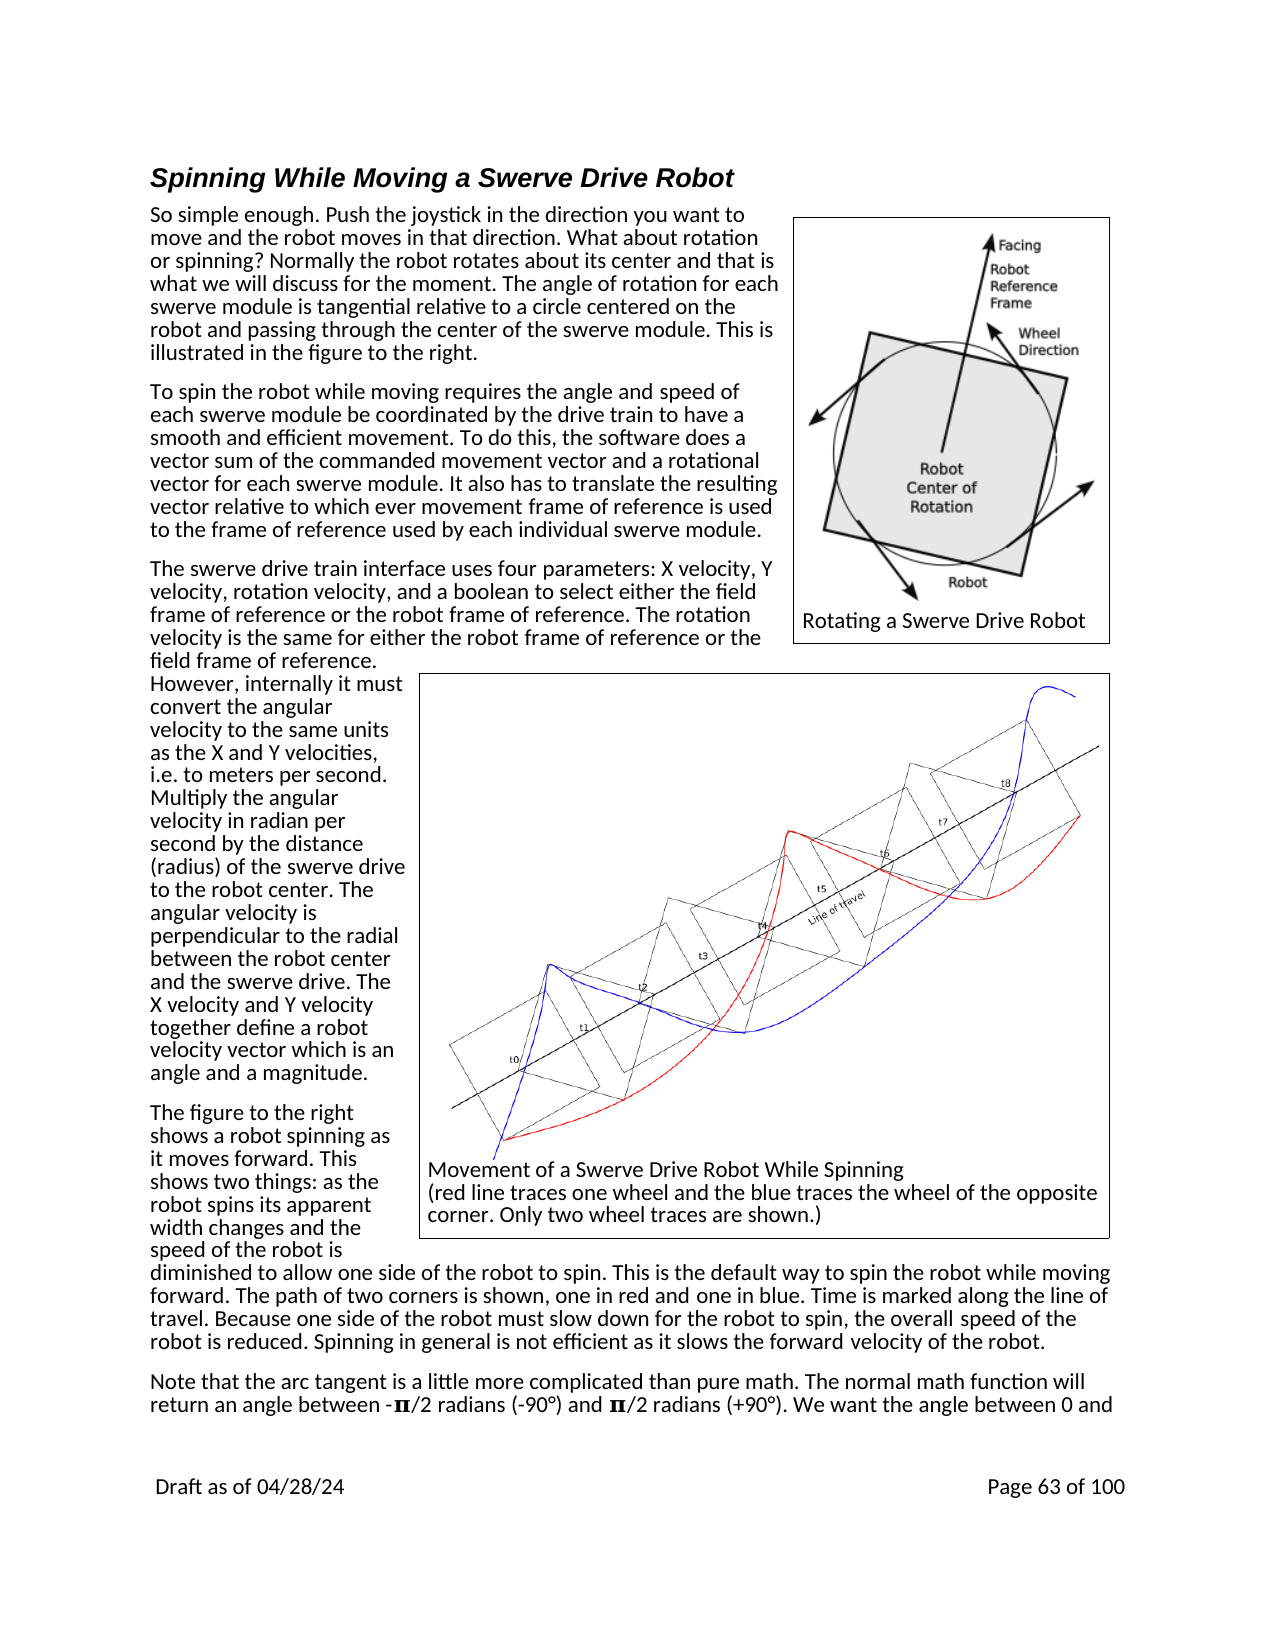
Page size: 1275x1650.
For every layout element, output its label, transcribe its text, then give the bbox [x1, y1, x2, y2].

text Note that the arc tangent is a little more complicated than pure math. The normal math function will return an angle between -𝛑/2 radians (-90°) and 𝛑/2 radians (+90°). We want the angle between 0 and [150, 1372, 1125, 1418]
text So simple enough. Push the joystick in the direction you want to move and the robot moves in that direction. What about rotation or spinning? Normally the robot rotates about its center and that is what we will discuss for the moment. The angle of rotation for each swerve module is tangential relative to a circle centered on the robot and passing through the center of the swerve module. This is illustrated in the figure to the right. [150, 205, 1125, 366]
picture [449, 686, 1100, 1160]
text To spin the robot while moving requires the angle and speed of each swerve module be coordinated by the drive train to have a smooth and efficient movement. To do this, the software does a vector sum of the commanded movement vector and a rotational vector for each swerve module. It also has to translate the resulting vector relative to which ever movement frame of reference is used to the frame of reference used by each individual swerve module. [150, 382, 793, 543]
text Movement of a Swerve Drive Robot While Spinning (red line traces one wheel and the blue traces the wheel of the opposite corner. Only two wheel traces are shown.) [427, 681, 1100, 1229]
text [794, 218, 1109, 643]
subtitle Spinning While Moving a Swerve Drive Robot [150, 162, 1125, 193]
text Rotating a Swerve Drive Robot [802, 226, 1100, 634]
text The figure to the right shows a robot spinning as it moves forward. This shows two things: as the robot spins its apparent width changes and the speed of the robot is diminished to allow one side of the robot to spin. This is the default way to spin the robot while moving forward. The path of two corners is shown, one in red and one in blue. Time is marked along the line of travel. Because one side of the robot must slow down for the robot to spin, the overall speed of the robot is reduced. Spinning in general is not efficient as it slows the forward velocity of the robot. [150, 1103, 1125, 1355]
picture [808, 233, 1095, 601]
text The swerve drive train interface uses four parameters: X velocity, Y velocity, rotation velocity, and a boolean to select either the field frame of reference or the robot frame of reference. The rotation velocity is the same for either the robot frame of reference or the field frame of reference. However, internally it must convert the angular velocity to the same units as the X and Y velocities, i.e. to meters per second. Multiply the angular velocity in radian per second by the distance (radius) of the swerve drive to the robot center. The angular velocity is perpendicular to the radial between the robot center and the swerve drive. The X velocity and Y velocity together define a robot velocity vector which is an angle and a magnitude. [150, 559, 1125, 1238]
